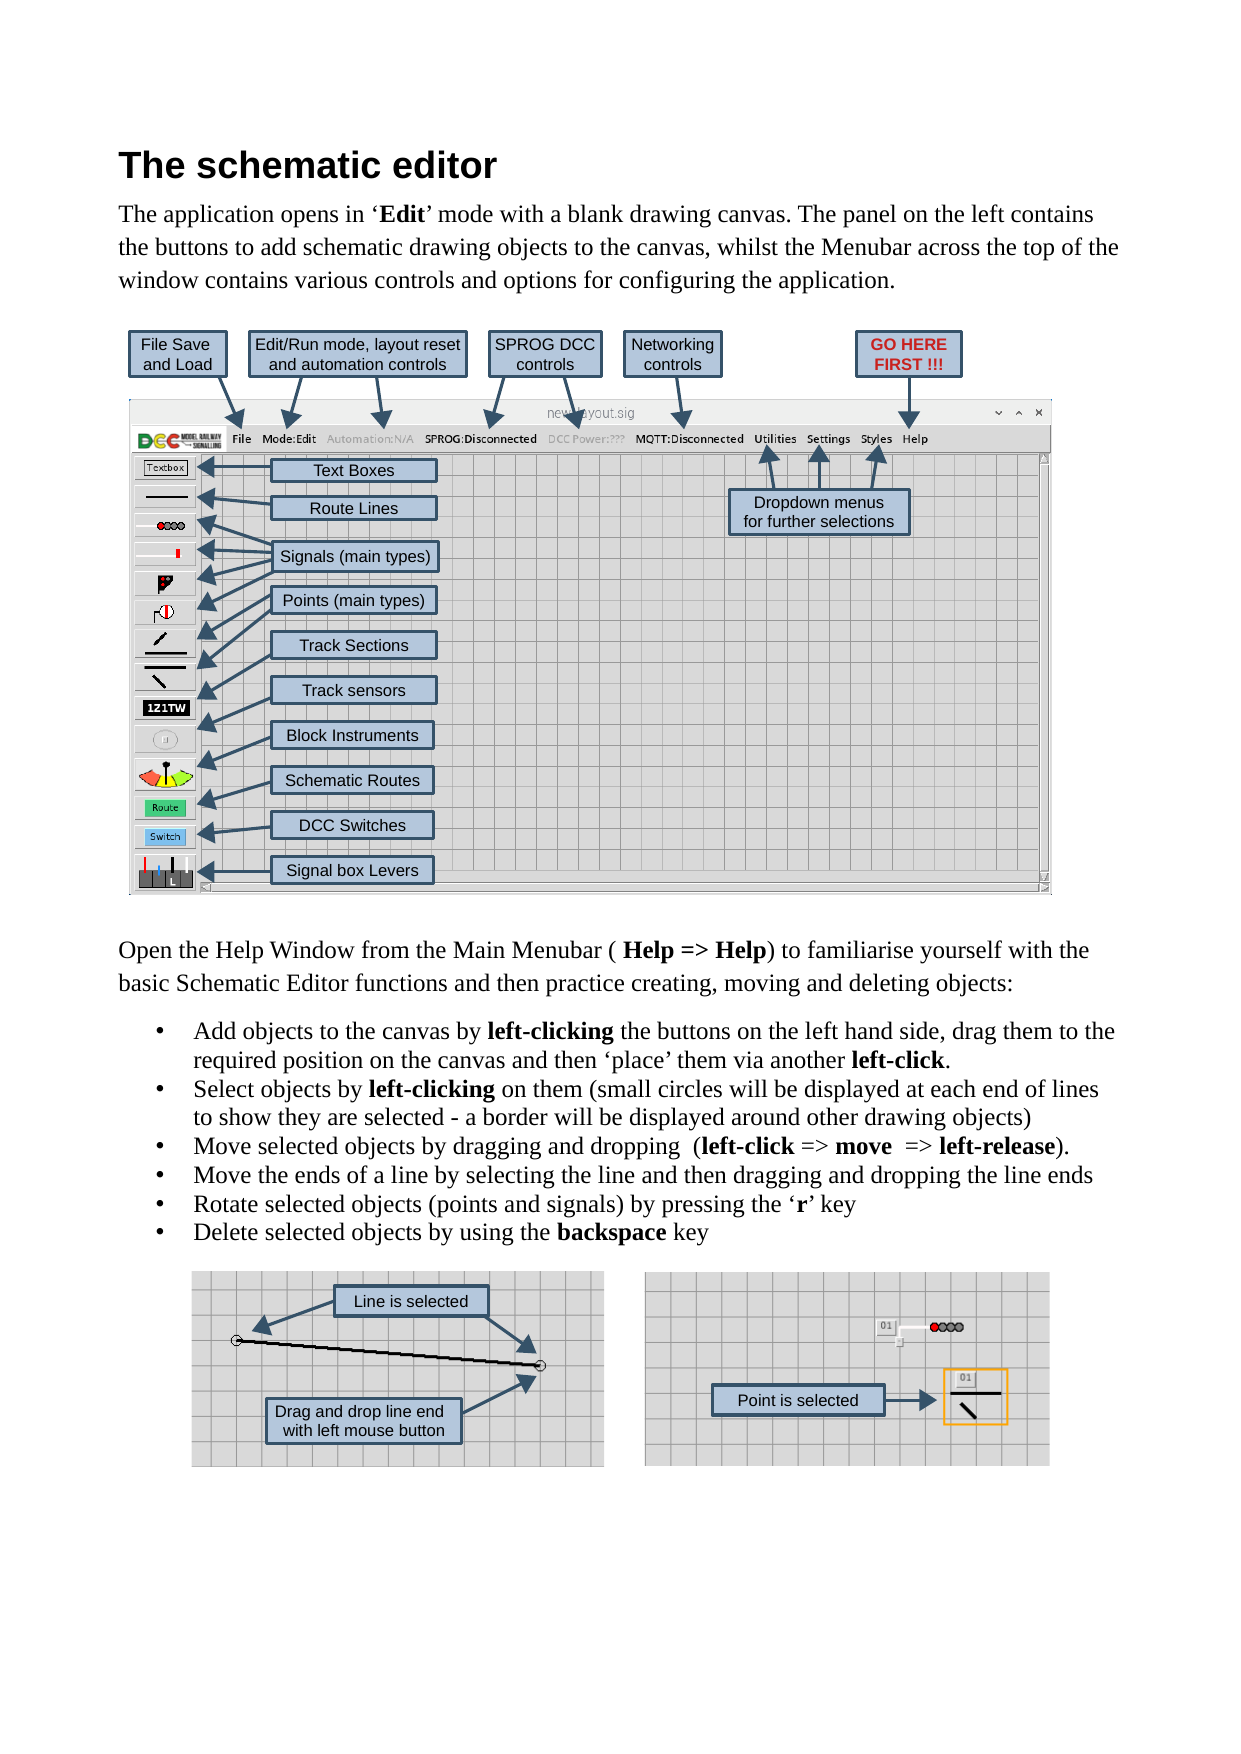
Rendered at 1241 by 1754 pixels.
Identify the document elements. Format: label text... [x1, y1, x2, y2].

list Delete selected objects by using the backspace key [156, 1217, 1122, 1246]
list Move selected objects by dragging and dropping (left-click => move => left-release). [156, 1131, 1122, 1160]
picture [644, 1272, 982, 1466]
list Select objects by left-clicking on them (small circles will be displayed at each end of lines to show they are selected - a border will be displayed around other drawing objects) [156, 1074, 1122, 1131]
subtitle The schematic editor [118, 143, 1122, 187]
text The application opens in ‘Edit’ mode with a blank drawing canvas. The panel on the left contains the buttons to add schematic drawing objects to the canvas, whilst the Menubar across the top of the window contains various controls and options for configuring the application. [118, 199, 1122, 294]
picture [129, 399, 1052, 895]
list Add objects to the canvas by left-clicking the buttons on the left hand side, drag them to the required position on the canvas and then ‘place’ them via another left-click. [156, 1016, 1122, 1074]
picture [191, 1271, 605, 1467]
list Move the ends of a line by selecting the line and then dragging and dropping the line ends [156, 1160, 1122, 1189]
text Open the Help Window from the Main Menubar ( Help => Help) to familiarise yourself with the basic Schematic Editor functions and then practice creating, moving and deleting objects: [118, 936, 1122, 997]
list Rotate selected objects (points and signals) by pressing the ‘r’ key [156, 1189, 1122, 1217]
